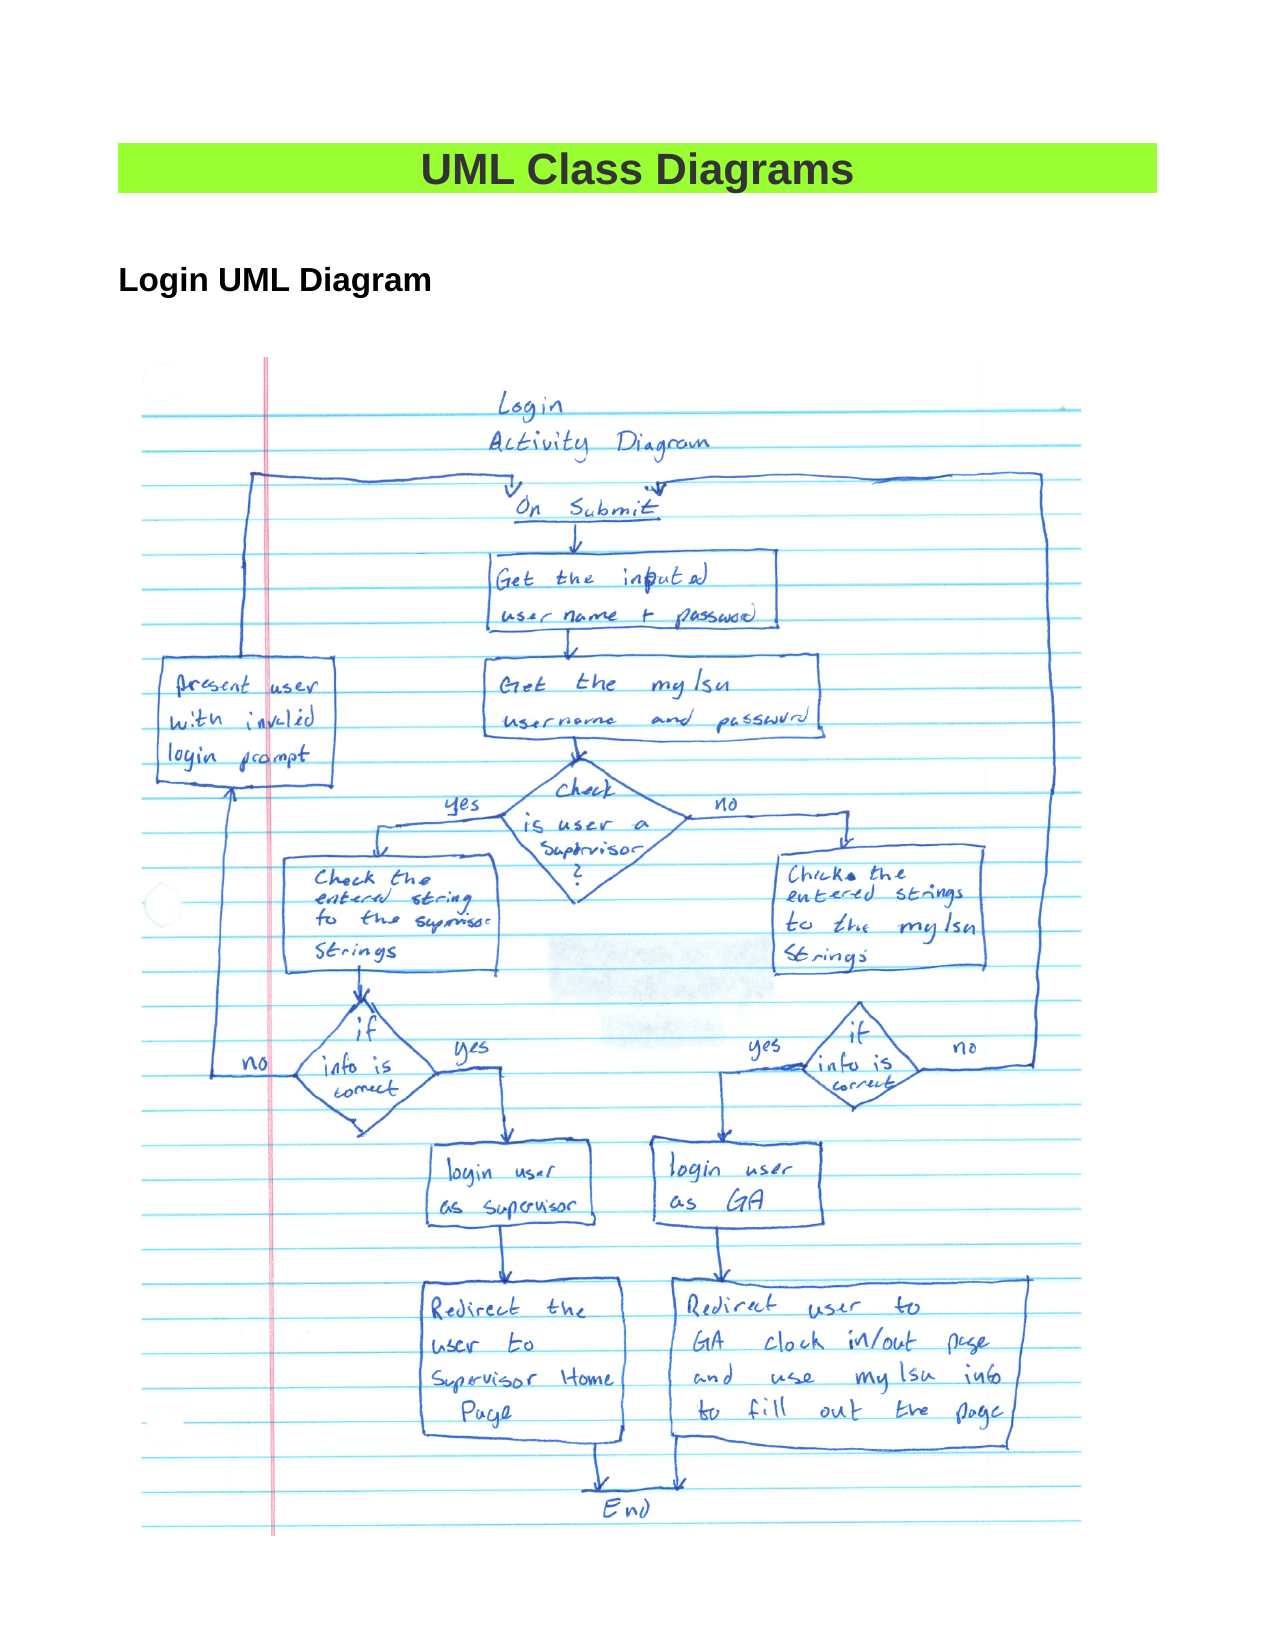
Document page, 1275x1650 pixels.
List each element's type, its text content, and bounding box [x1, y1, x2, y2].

subtitle UML Class Diagrams [118, 143, 1157, 193]
picture [141, 357, 1082, 1536]
subtitle Login UML Diagram [118, 260, 1157, 299]
